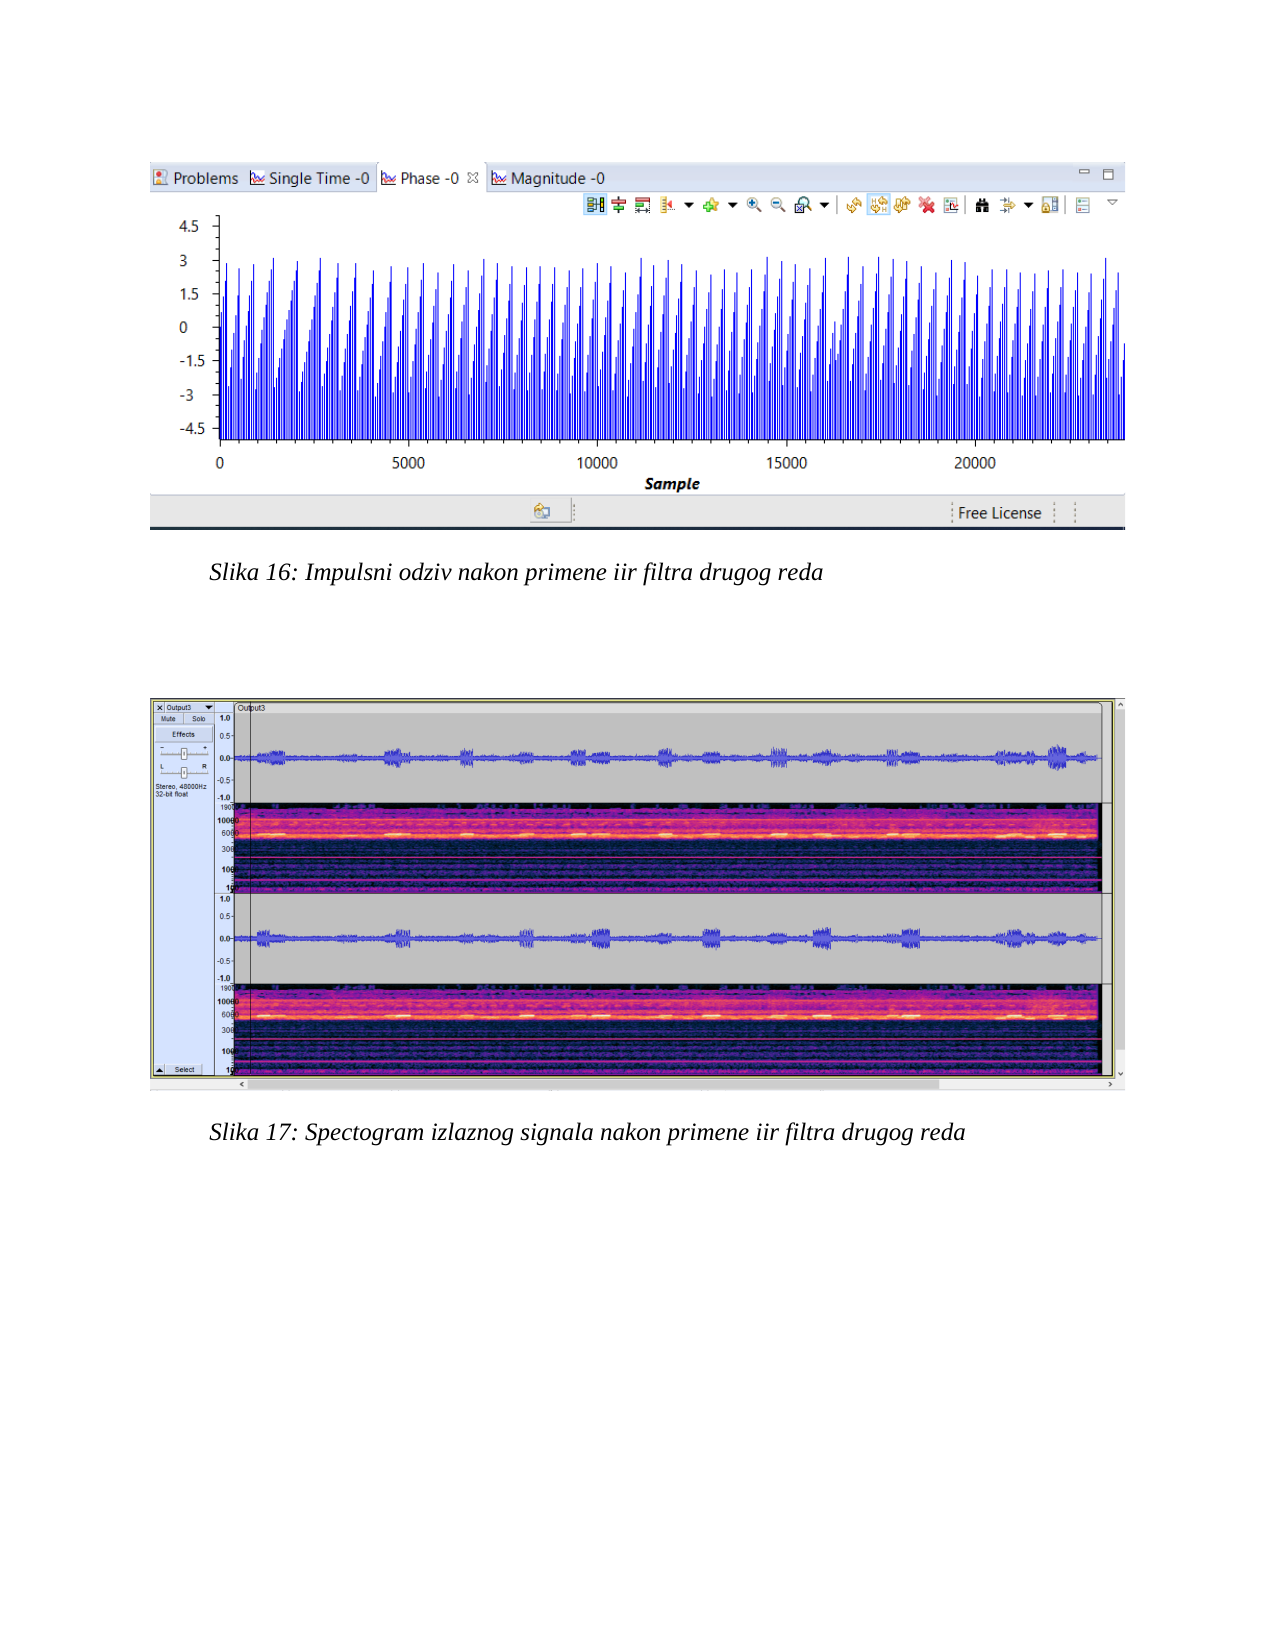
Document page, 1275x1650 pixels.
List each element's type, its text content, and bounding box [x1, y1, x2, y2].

text Slika 16: Impulsni odziv nakon primene iir filtra drugog reda [150, 530, 1125, 585]
picture [150, 698, 1125, 1091]
picture [150, 162, 1125, 530]
text Slika 17: Spectogram izlaznog signala nakon primene iir filtra drugog reda [150, 1091, 1125, 1146]
